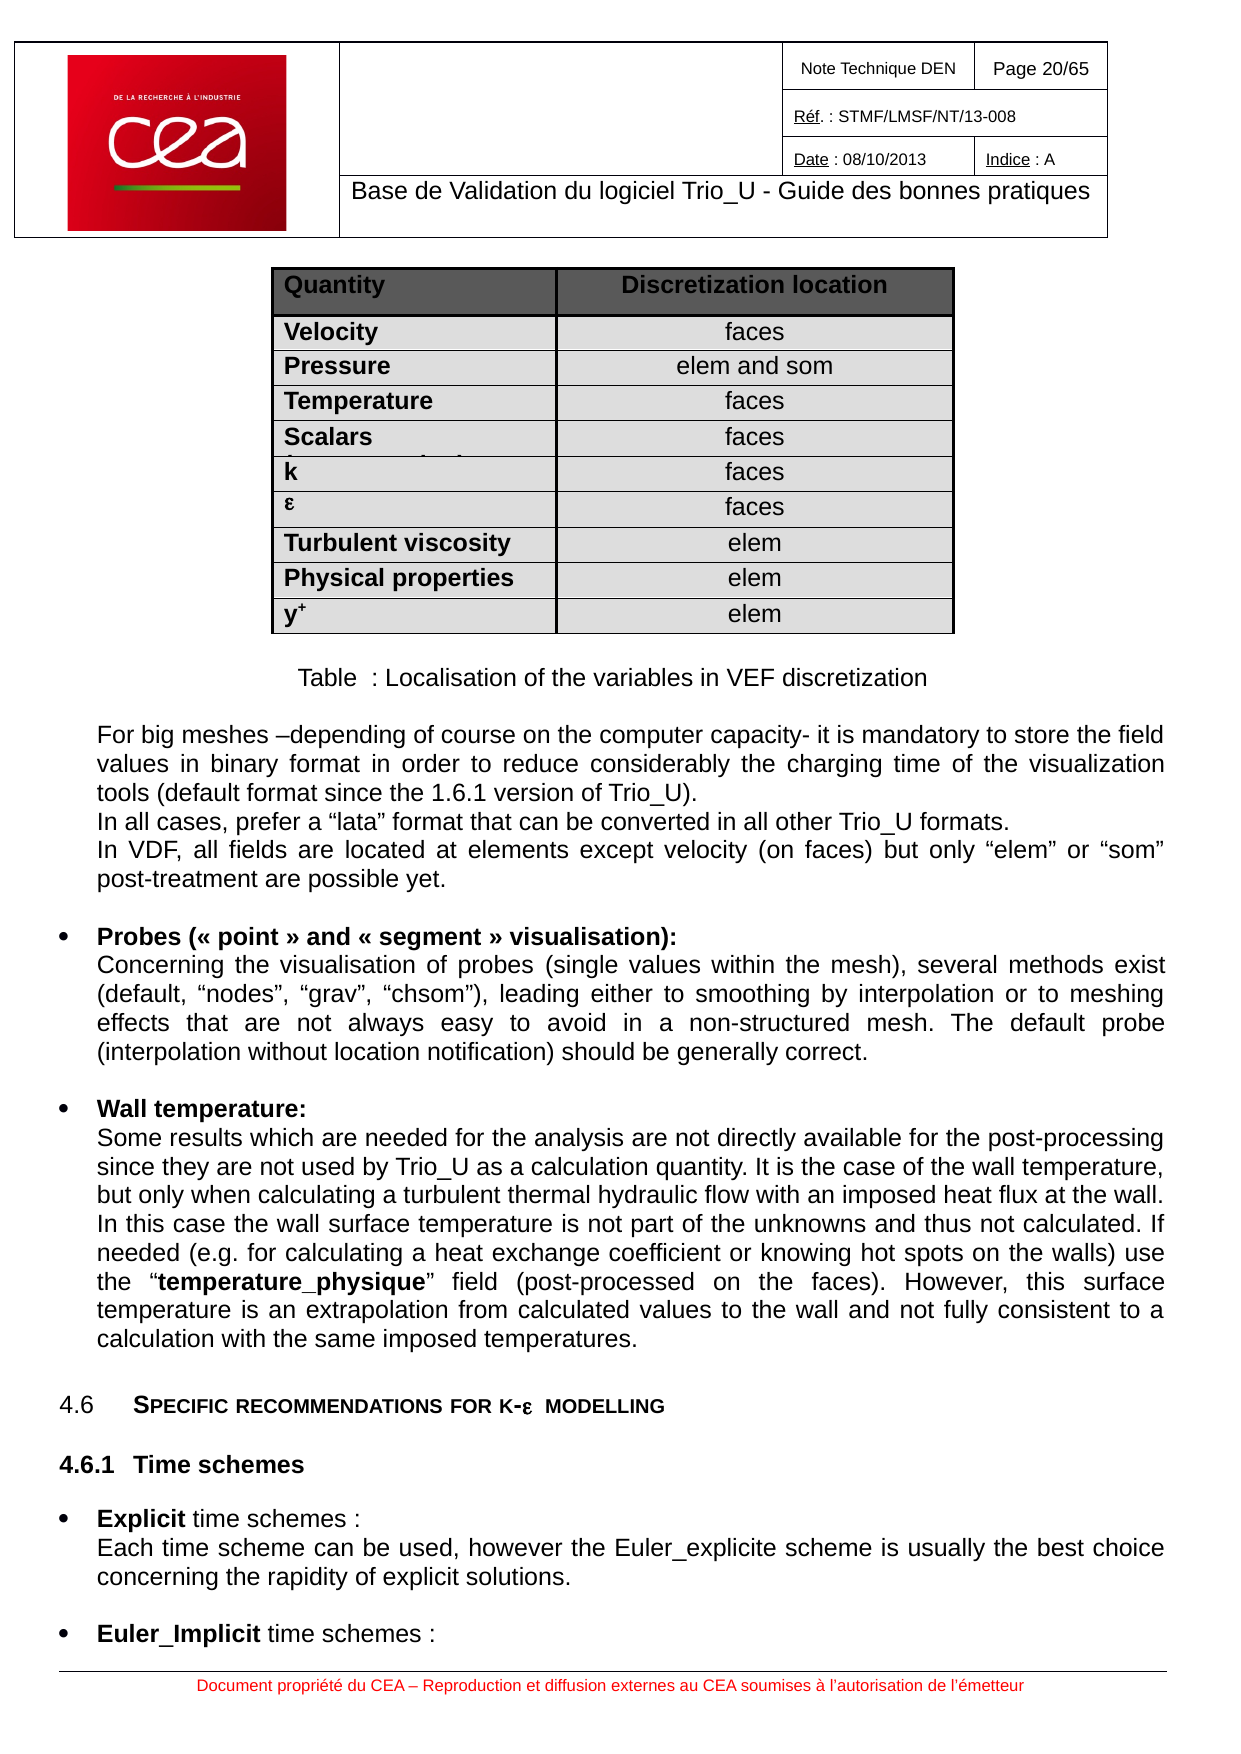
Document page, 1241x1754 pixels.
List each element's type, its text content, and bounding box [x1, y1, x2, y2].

table_cell elem [558, 563, 952, 597]
list Explicit time schemes : [59, 1504, 1167, 1533]
text Some results which are needed for the analysis are not directly available for the post-processing since they are not used by Trio_U as a calculation quantity. It is the case of the wall temperature, but only when calculating a turbulent thermal hydraulic flow with an imposed heat flux at the wall. In this case the wall surface temperature is not part of the unknowns and thus not calculated. If needed (e.g. for calculating a heat exchange coefficient or knowing hot spots on the walls) use the “temperature_physique” field (post-processed on the faces). However, this surface temperature is an extrapolation from calculated values to the wall and not fully consistent to a calculation with the same imposed temperatures. [97, 1123, 1167, 1353]
text In all cases, prefer a “lata” format that can be converted in all other Trio_U formats. [97, 806, 1167, 835]
table_cell elem [558, 528, 952, 562]
subtitle Time schemes [59, 1451, 1167, 1479]
table_cell faces [558, 421, 952, 456]
table_cell faces [558, 386, 952, 420]
table_header Quantity [274, 270, 555, 314]
table_cell elem and som [558, 351, 952, 385]
text For big meshes –depending of course on the computer capacity- it is mandatory to store the field values in binary format in order to reduce considerably the charging time of the visualization tools (default format since the 1.6.1 version of Trio_U). [97, 720, 1167, 806]
table_cell k [274, 457, 555, 491]
table_cell Turbulent viscosity [274, 528, 555, 562]
subtitle Specific recommendations for k-modelling [59, 1390, 1167, 1419]
table_cell faces [558, 492, 952, 527]
text Each time scheme can be used, however the Euler_explicite scheme is usually the best choice concerning the rapidity of explicit solutions. [97, 1533, 1167, 1591]
list Euler_Implicit time schemes : [59, 1619, 1167, 1648]
table_cell Temperature [274, 386, 555, 420]
table_header Discretization location [558, 270, 952, 314]
table_cell Scalars (concentration) [274, 421, 555, 456]
list Wall temperature: [59, 1094, 1167, 1123]
text Concerning the visualisation of probes (single values within the mesh), several methods exist (default, “nodes”, “grav”, “chsom”), leading either to smoothing by interpolation or to meshing effects that are not always easy to avoid in a non-structured mesh. The default probe (interpolation without location notification) should be generally correct. [97, 950, 1167, 1065]
table_cell Physical properties [274, 563, 555, 597]
text In VDF, all fields are located at elements except velocity (on faces) but only “elem” or “som” post-treatment are possible yet. [97, 835, 1167, 893]
table_cell  [274, 492, 555, 527]
list Probes (« point » and « segment » visualisation): [59, 921, 1167, 950]
table_cell y+ [274, 599, 555, 633]
table_cell Velocity [274, 317, 555, 349]
picture [67, 55, 287, 231]
table_cell elem [558, 599, 952, 633]
table_cell faces [558, 317, 952, 349]
text Table : Localisation of the variables in VEF discretization [59, 663, 1167, 691]
table_cell faces [558, 457, 952, 491]
table_cell Pressure [274, 351, 555, 385]
